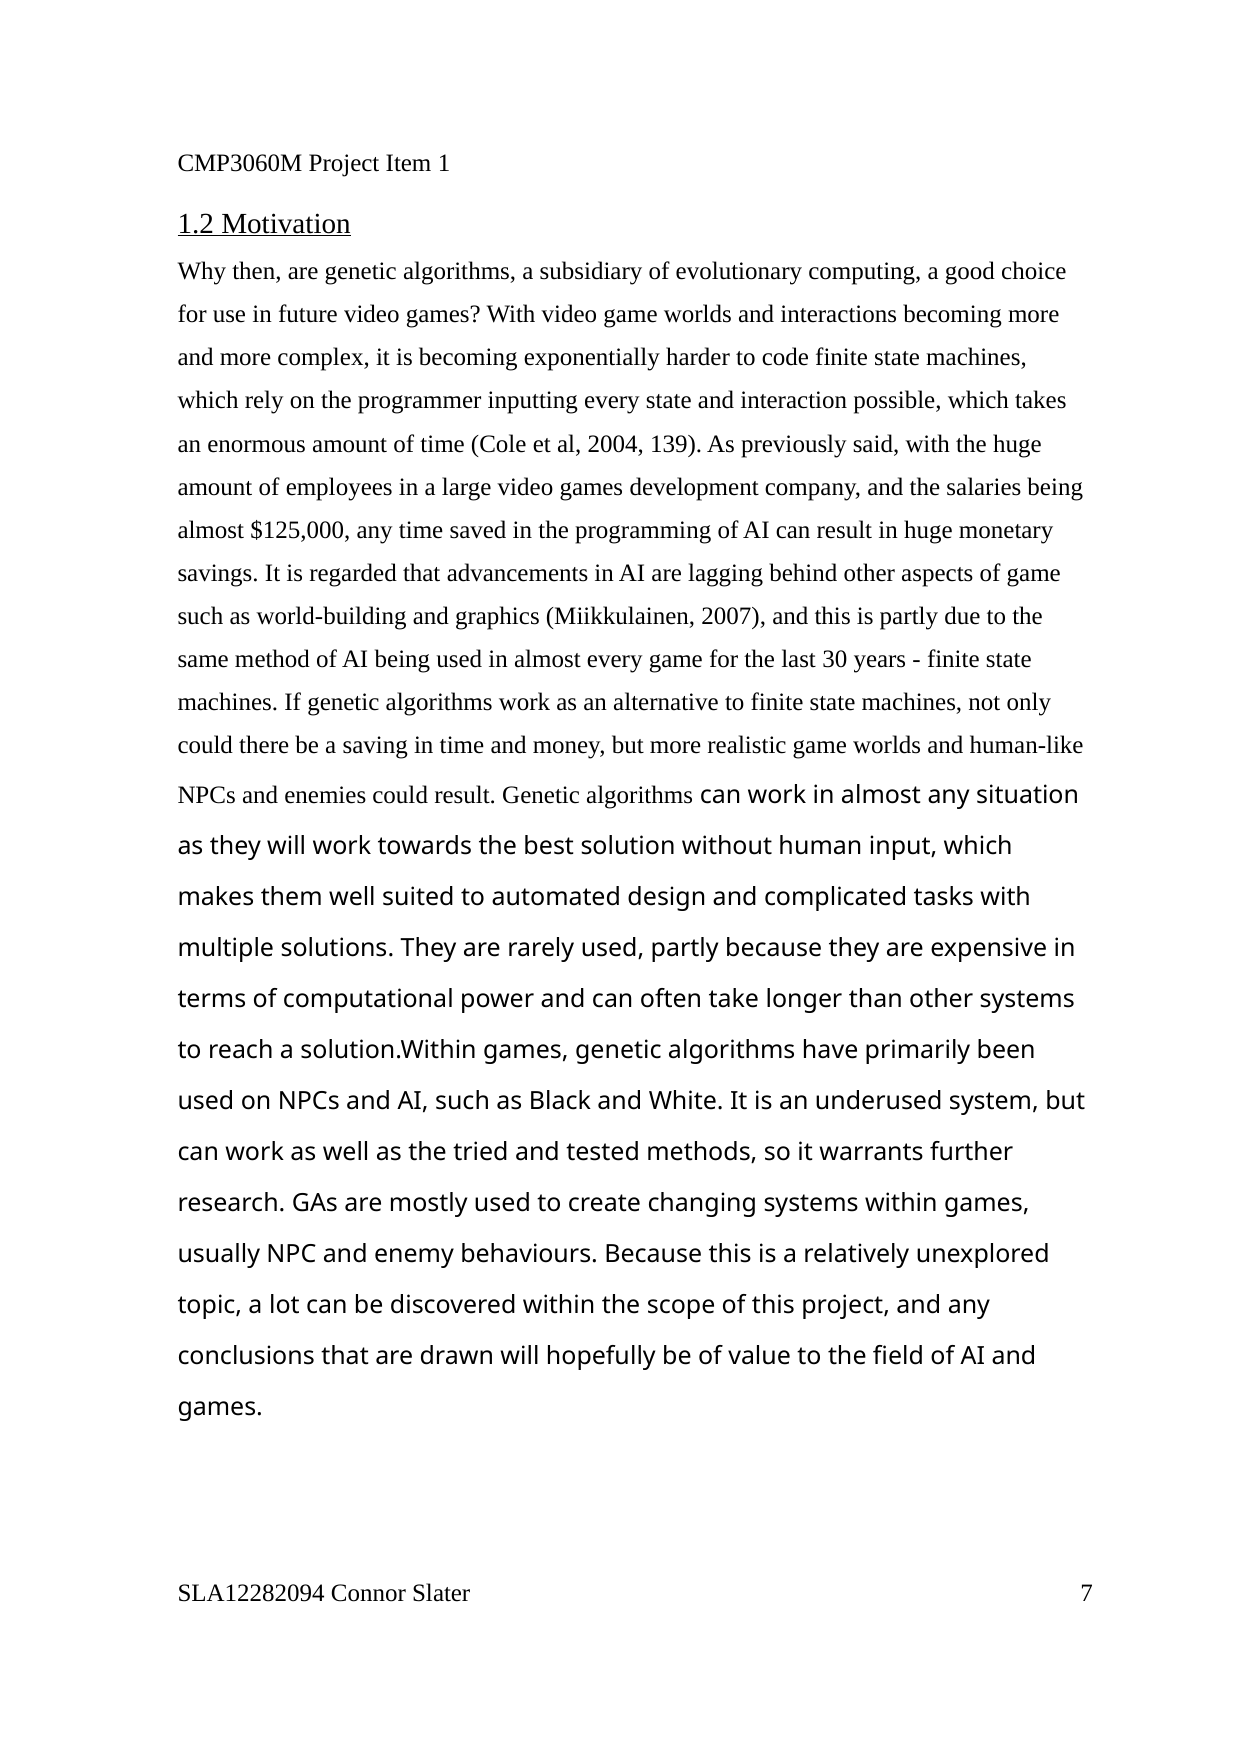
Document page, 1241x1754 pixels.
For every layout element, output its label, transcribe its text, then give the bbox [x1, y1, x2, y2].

text Why then, are genetic algorithms, a subsidiary of evolutionary computing, a good choice for use in future video games? With video game worlds and interactions becoming more and more complex, it is becoming exponentially harder to code finite state machines, which rely on the programmer inputting every state and interaction possible, which takes an enormous amount of time (Cole et al, 2004, 139). As previously said, with the huge amount of employees in a large video games development company, and the salaries being almost $125,000, any time saved in the programming of AI can result in huge monetary savings. It is regarded that advancements in AI are lagging behind other aspects of game such as world-building and graphics (Miikkulainen, 2007), and this is partly due to the same method of AI being used in almost every game for the last 30 years - finite state machines. If genetic algorithms work as an alternative to finite state machines, not only could there be a saving in time and money, but more realistic game worlds and human-like NPCs and enemies could result. Genetic algorithms can work in almost any situation as they will work towards the best solution without human input, which makes them well suited to automated design and complicated tasks with multiple solutions. They are rarely used, partly because they are expensive in terms of computational power and can often take longer than other systems to reach a solution.Within games, genetic algorithms have primarily been used on NPCs and AI, such as Black and White. It is an underused system, but can work as well as the tried and tested methods, so it warrants further research. GAs are mostly used to create changing systems within games, usually NPC and enemy behaviours. Because this is a relatively unexplored topic, a lot can be discovered within the scope of this project, and any conclusions that are drawn will hopefully be of value to the field of AI and games. [177, 256, 1093, 1423]
text 1.2 Motivation [177, 206, 1093, 239]
